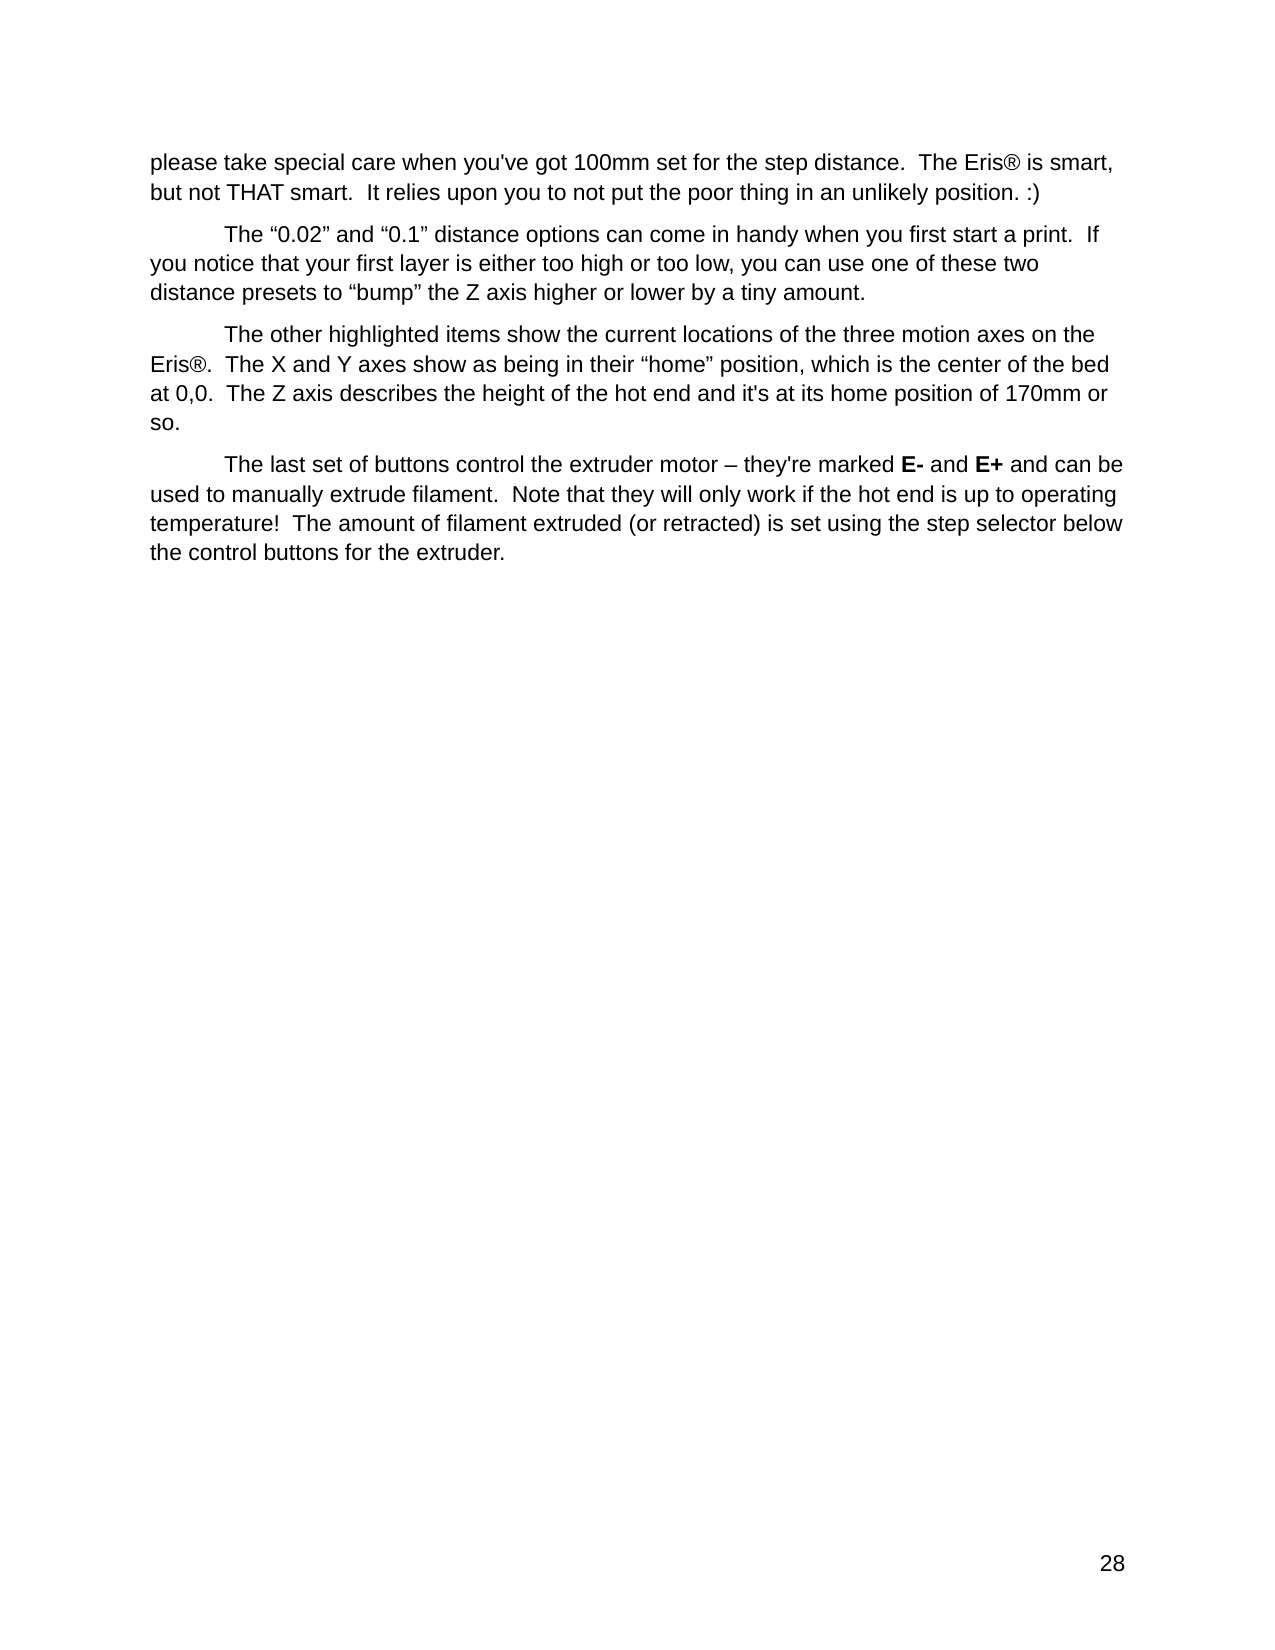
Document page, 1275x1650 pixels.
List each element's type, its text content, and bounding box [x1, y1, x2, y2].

text please take special care when you've got 100mm set for the step distance. The Eris® is smart, but not THAT smart. It relies upon you to not put the poor thing in an unlikely position. :) [150, 150, 1125, 205]
text The other highlighted items show the current locations of the three motion axes on the Eris®. The X and Y axes show as being in their “home” position, which is the center of the bed at 0,0. The Z axis describes the height of the hot end and it's at its home position of 170mm or so. [150, 322, 1125, 436]
text The “0.02” and “0.1” distance options can come in handy when you first start a print. If you notice that your first layer is either too high or too low, you can use one of these two distance presets to “bump” the Z axis higher or lower by a tiny amount. [150, 221, 1125, 306]
text The last set of buttons control the extruder motor – they're marked E- and E+ and can be used to manually extrude filament. Note that they will only work if the hot end is up to operating temperature! The amount of filament extruded (or retracted) is set using the step selector below the control buttons for the extruder. [150, 452, 1125, 566]
